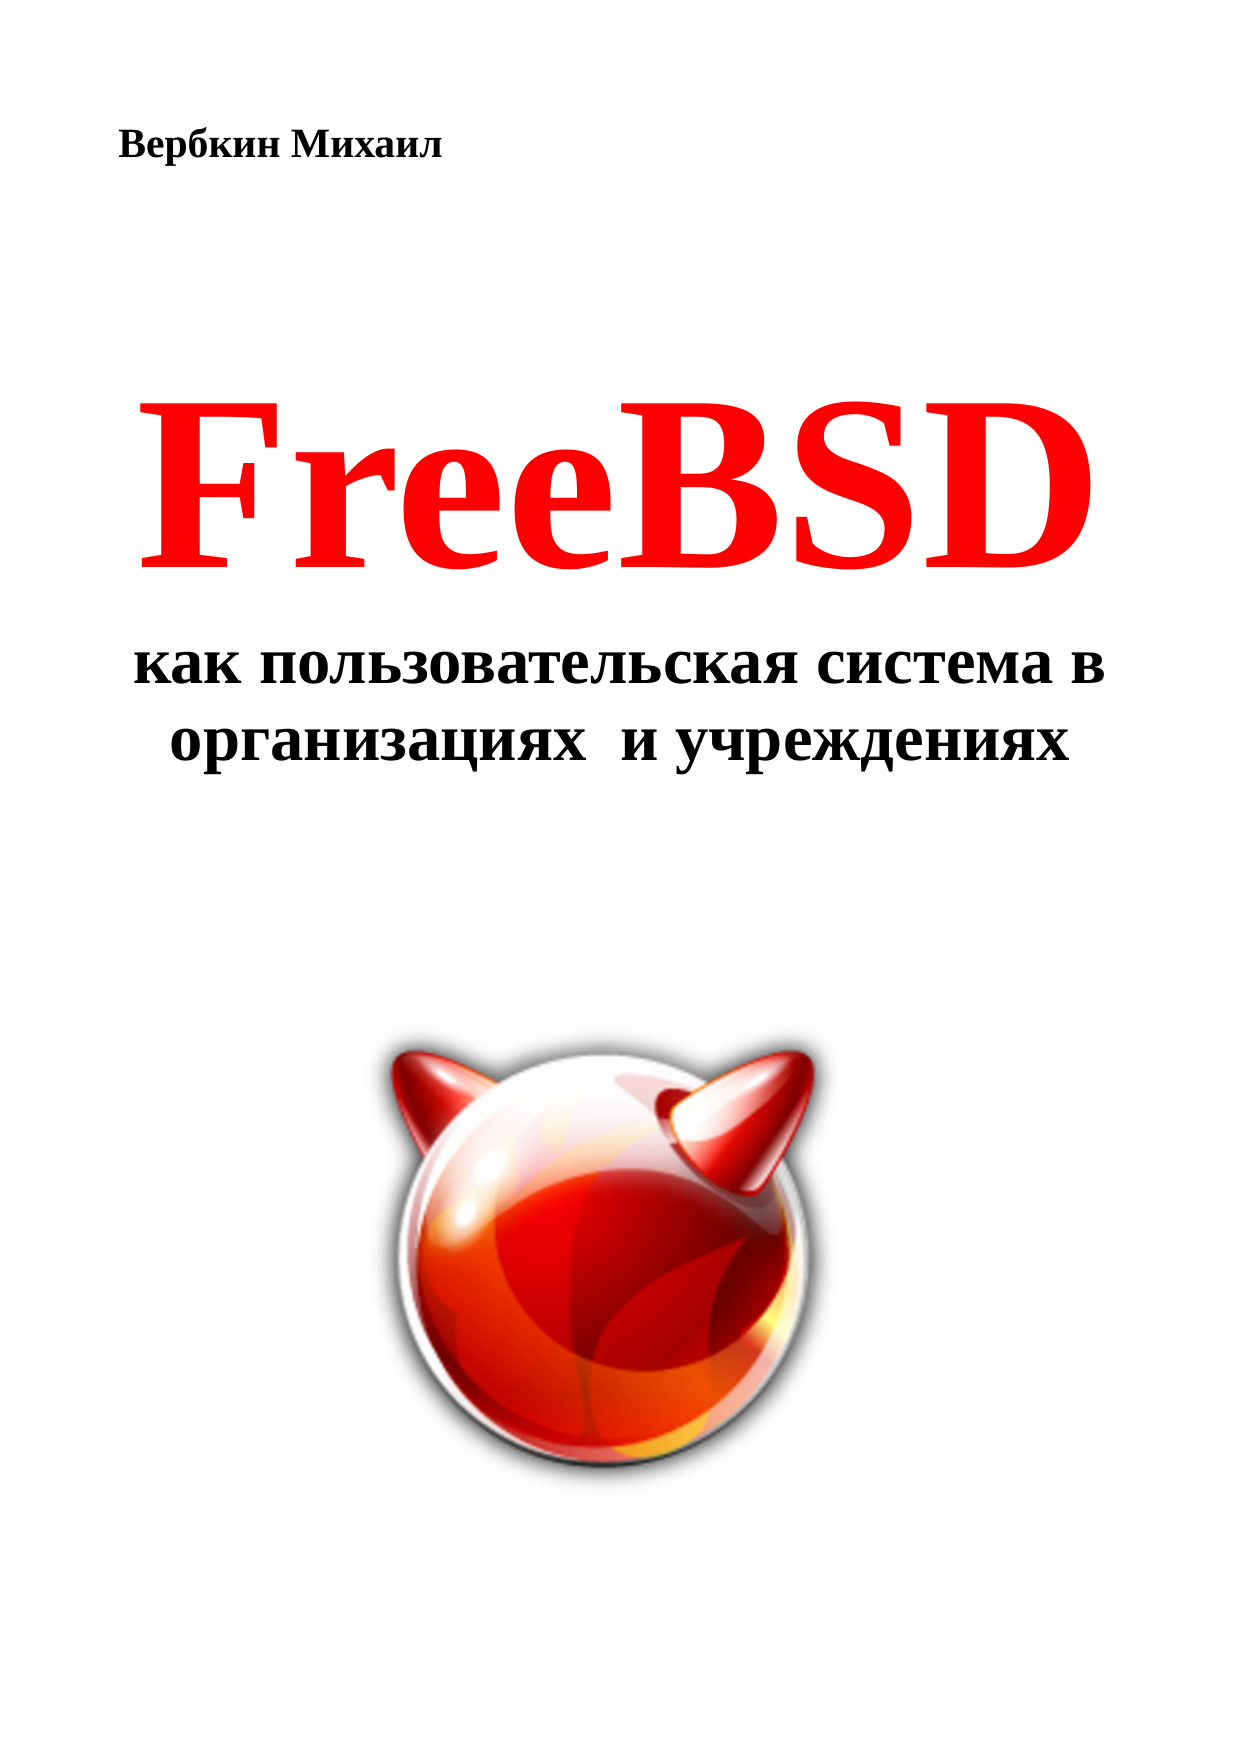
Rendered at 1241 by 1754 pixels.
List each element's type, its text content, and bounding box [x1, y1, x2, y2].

text FreeBSD [118, 334, 1122, 621]
text Вербкин Михаил [118, 118, 1122, 166]
text как пользовательская система в организациях и учреждениях [118, 621, 1122, 774]
picture [361, 1021, 851, 1502]
